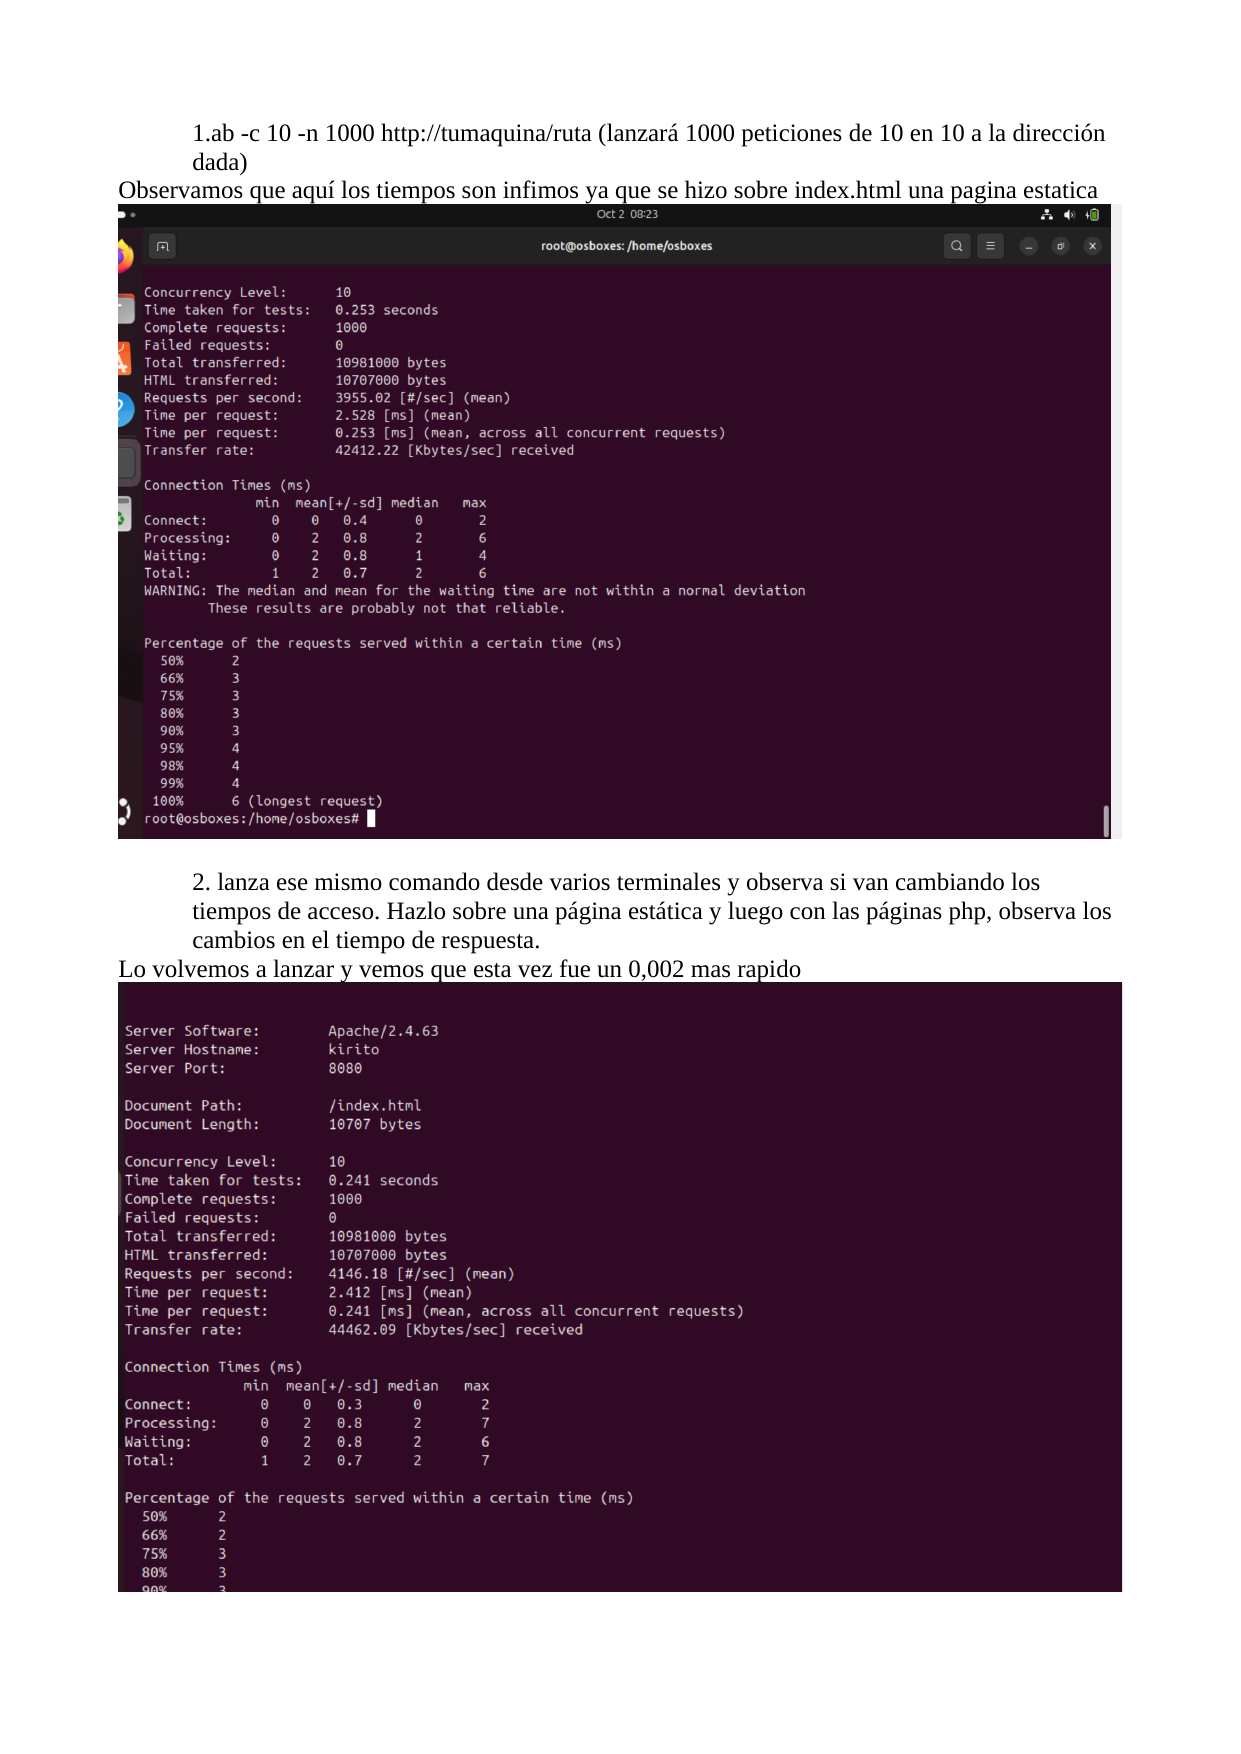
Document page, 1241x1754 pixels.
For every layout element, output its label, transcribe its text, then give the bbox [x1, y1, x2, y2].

text 1.ab -c 10 -n 1000 http://tumaquina/ruta (lanzará 1000 peticiones de 10 en 10 a la dirección dada) [118, 118, 1122, 176]
picture [118, 982, 1123, 1592]
picture [118, 204, 1123, 839]
text Observamos que aquí los tiempos son infimos ya que se hizo sobre index.html una pagina estatica [118, 176, 1122, 204]
text 2. lanza ese mismo comando desde varios terminales y observa si van cambiando los tiempos de acceso. Hazlo sobre una página estática y luego con las páginas php, observa los cambios en el tiempo de respuesta. [118, 867, 1122, 954]
text Lo volvemos a lanzar y vemos que esta vez fue un 0,002 mas rapido [118, 954, 1122, 982]
